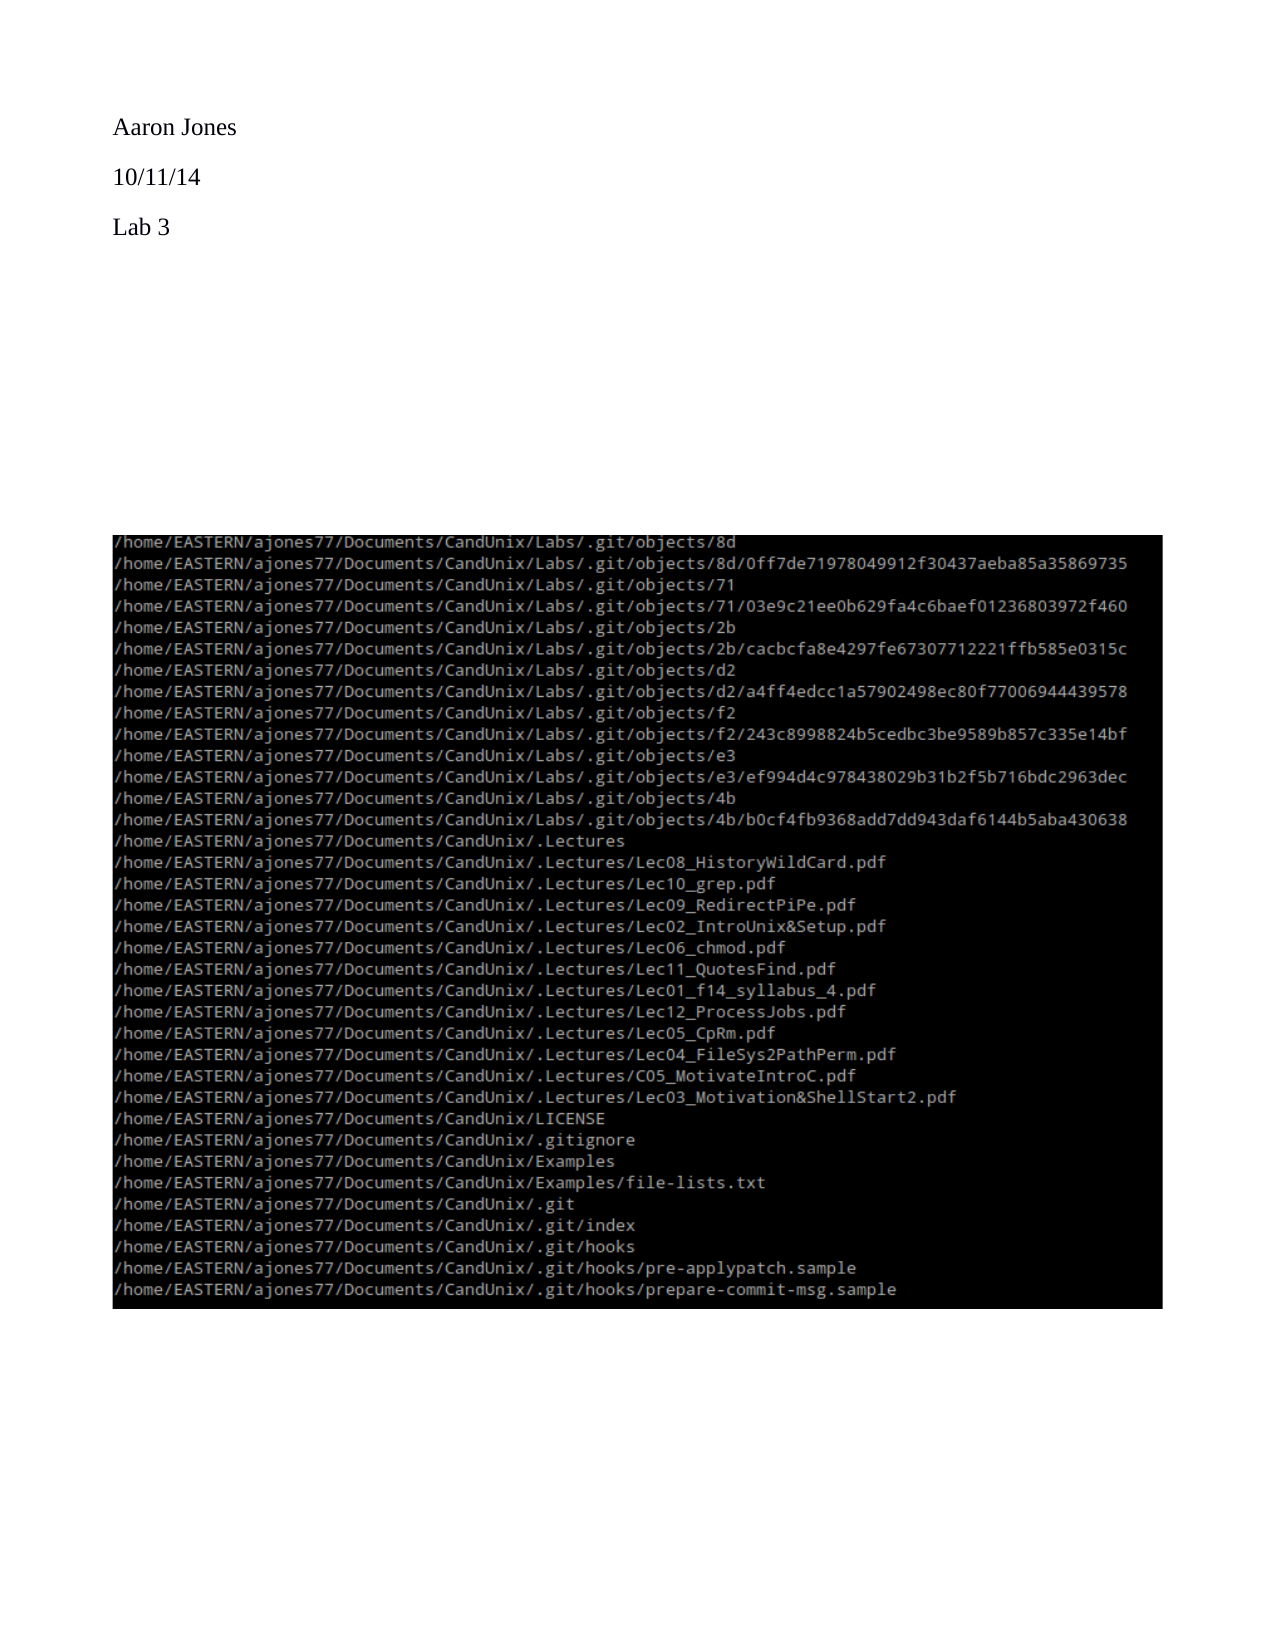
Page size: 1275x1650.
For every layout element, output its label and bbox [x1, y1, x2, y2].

picture [112, 535, 1163, 1309]
